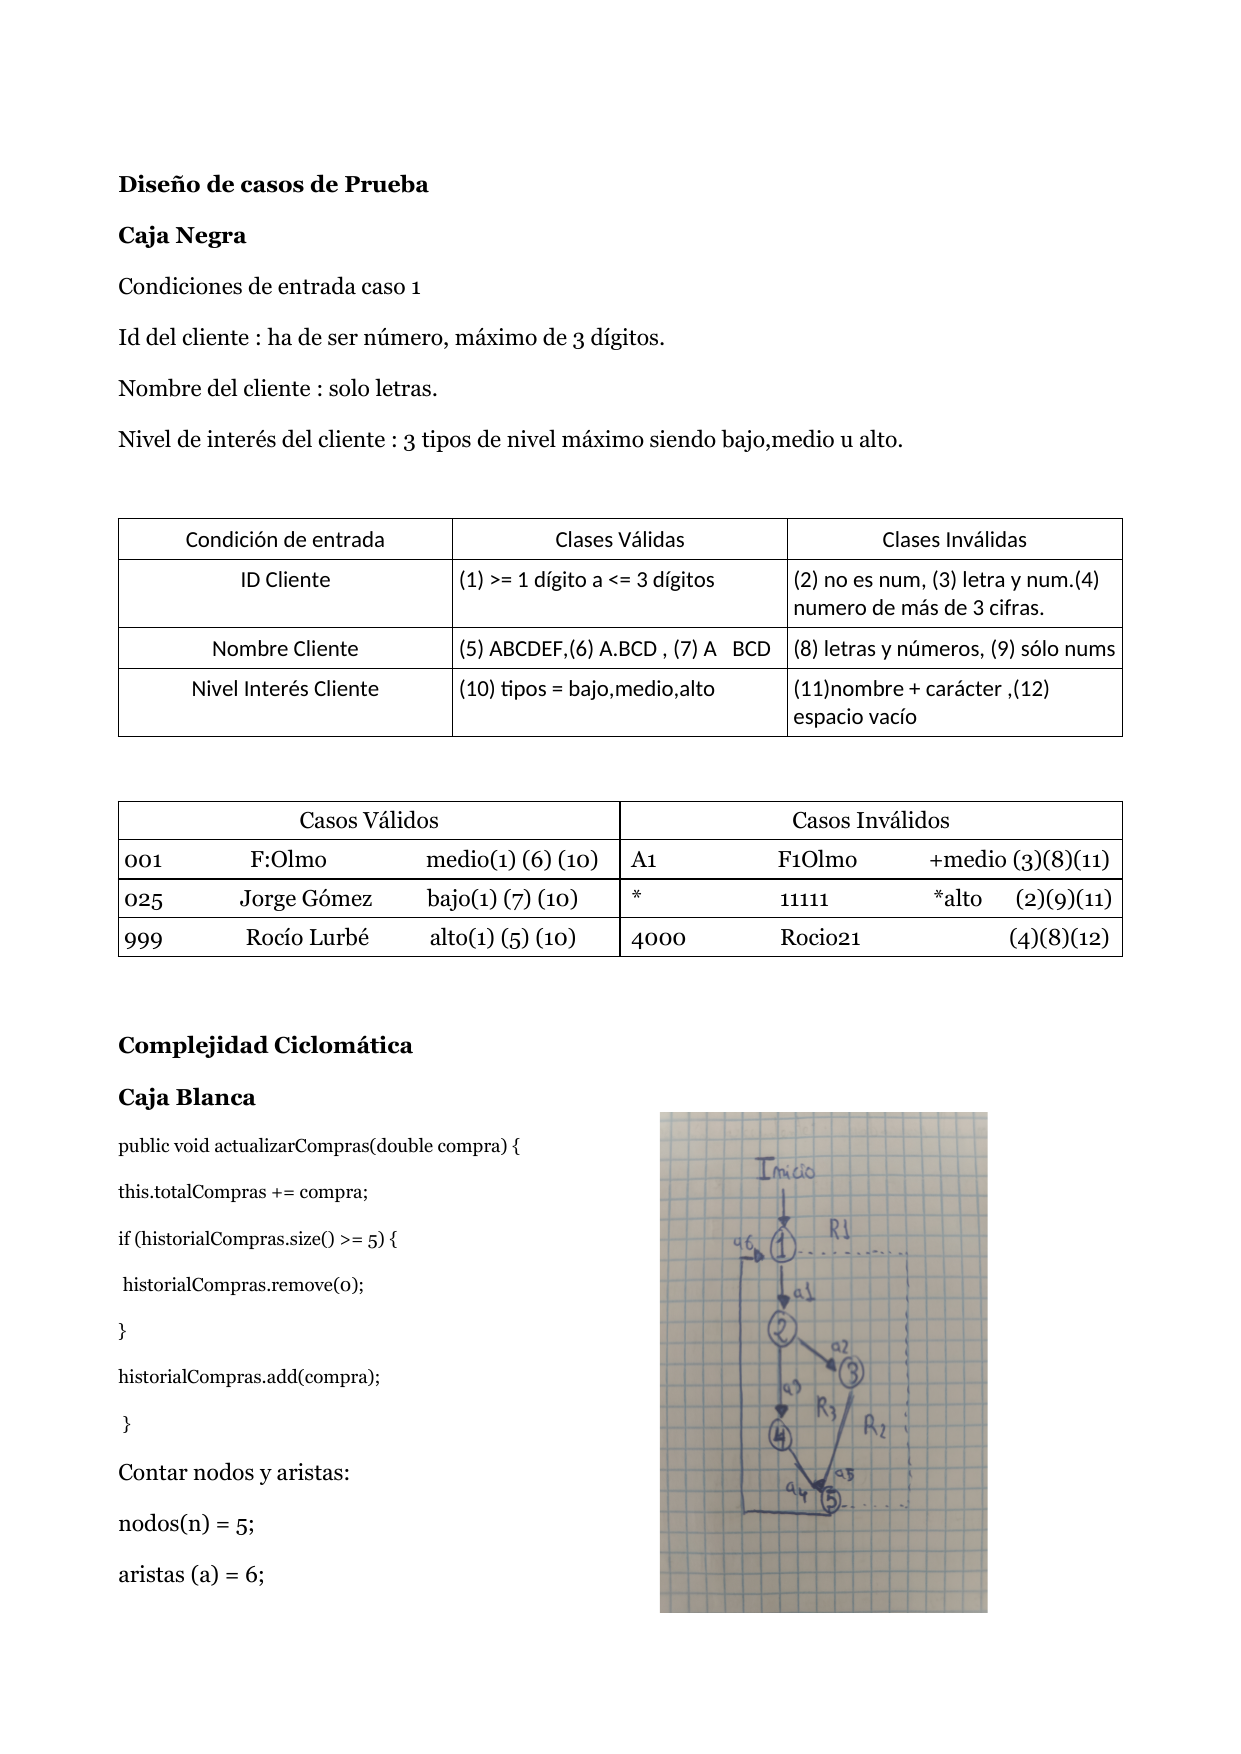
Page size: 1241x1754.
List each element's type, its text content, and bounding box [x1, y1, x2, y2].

text this.totalCompras += compra; [118, 1181, 659, 1203]
table_header Clases Inválidas [788, 519, 1122, 558]
table_header Clases Válidas [453, 519, 787, 558]
text aristas (a) = 6; [118, 1562, 659, 1588]
text historialCompras.add(compra); [118, 1367, 659, 1388]
text } [118, 1320, 659, 1342]
text Complejidad Ciclomática [118, 1033, 1122, 1059]
text [988, 1135, 1122, 1156]
table_cell (8) letras y números, (9) sólo nums [788, 628, 1122, 667]
text Caja Blanca [118, 1084, 1122, 1110]
table_cell (10) tipos = bajo,medio,alto [453, 669, 787, 736]
table_cell ID Cliente [119, 560, 452, 627]
text [988, 1228, 1122, 1249]
table_cell (5) ABCDEF,(6) A.BCD , (7) A BCD [453, 628, 787, 667]
table_cell A1 F1Olmo +medio (3)(8)(11) [621, 840, 1122, 878]
text historialCompras.remove(0); [118, 1274, 659, 1295]
text [988, 1413, 1122, 1434]
text if (historialCompras.size() >= 5) { [118, 1228, 659, 1249]
text Nivel de interés del cliente : 3 tipos de nivel máximo siendo bajo,medio u alto. [118, 426, 1122, 452]
text [988, 1320, 1122, 1342]
table_cell (2) no es num, (3) letra y num.(4) numero de más de 3 cifras. [788, 560, 1122, 627]
table_cell 999 Rocío Lurbé alto(1) (5) (10) [119, 918, 619, 956]
text [988, 1511, 1122, 1537]
text Diseño de casos de Prueba [118, 171, 1122, 197]
text nodos(n) = 5; [118, 1511, 659, 1537]
text [988, 1562, 1122, 1588]
text [988, 1459, 1122, 1486]
text Contar nodos y aristas: [118, 1459, 659, 1486]
picture [659, 1112, 988, 1613]
text [988, 1274, 1122, 1295]
text Condiciones de entrada caso 1 [118, 273, 1122, 299]
table_cell (11)nombre + carácter ,(12) espacio vacío [788, 669, 1122, 736]
table_cell 001 F:Olmo medio(1) (6) (10) [119, 840, 619, 878]
text Id del cliente : ha de ser número, máximo de 3 dígitos. [118, 324, 1122, 350]
table_cell 4000 Rocio21 (4)(8)(12) [621, 918, 1122, 956]
text public void actualizarCompras(double compra) { [118, 1135, 659, 1156]
text [988, 1181, 1122, 1203]
table_cell Nombre Cliente [119, 628, 452, 667]
text Nombre del cliente : solo letras. [118, 375, 1122, 401]
table_header * 11111 *alto (2)(9)(11) [621, 880, 1122, 917]
table_cell Nivel Interés Cliente [119, 669, 452, 736]
table_cell (1) >= 1 dígito a <= 3 dígitos [453, 560, 787, 627]
table_header Casos Válidos [119, 802, 619, 839]
table_header 025 Jorge Gómez bajo(1) (7) (10) [119, 880, 619, 917]
text Caja Negra [118, 222, 1122, 248]
text [988, 1367, 1122, 1388]
table_header Casos Inválidos [621, 802, 1122, 839]
table_header Condición de entrada [119, 519, 452, 558]
text } [118, 1413, 659, 1434]
